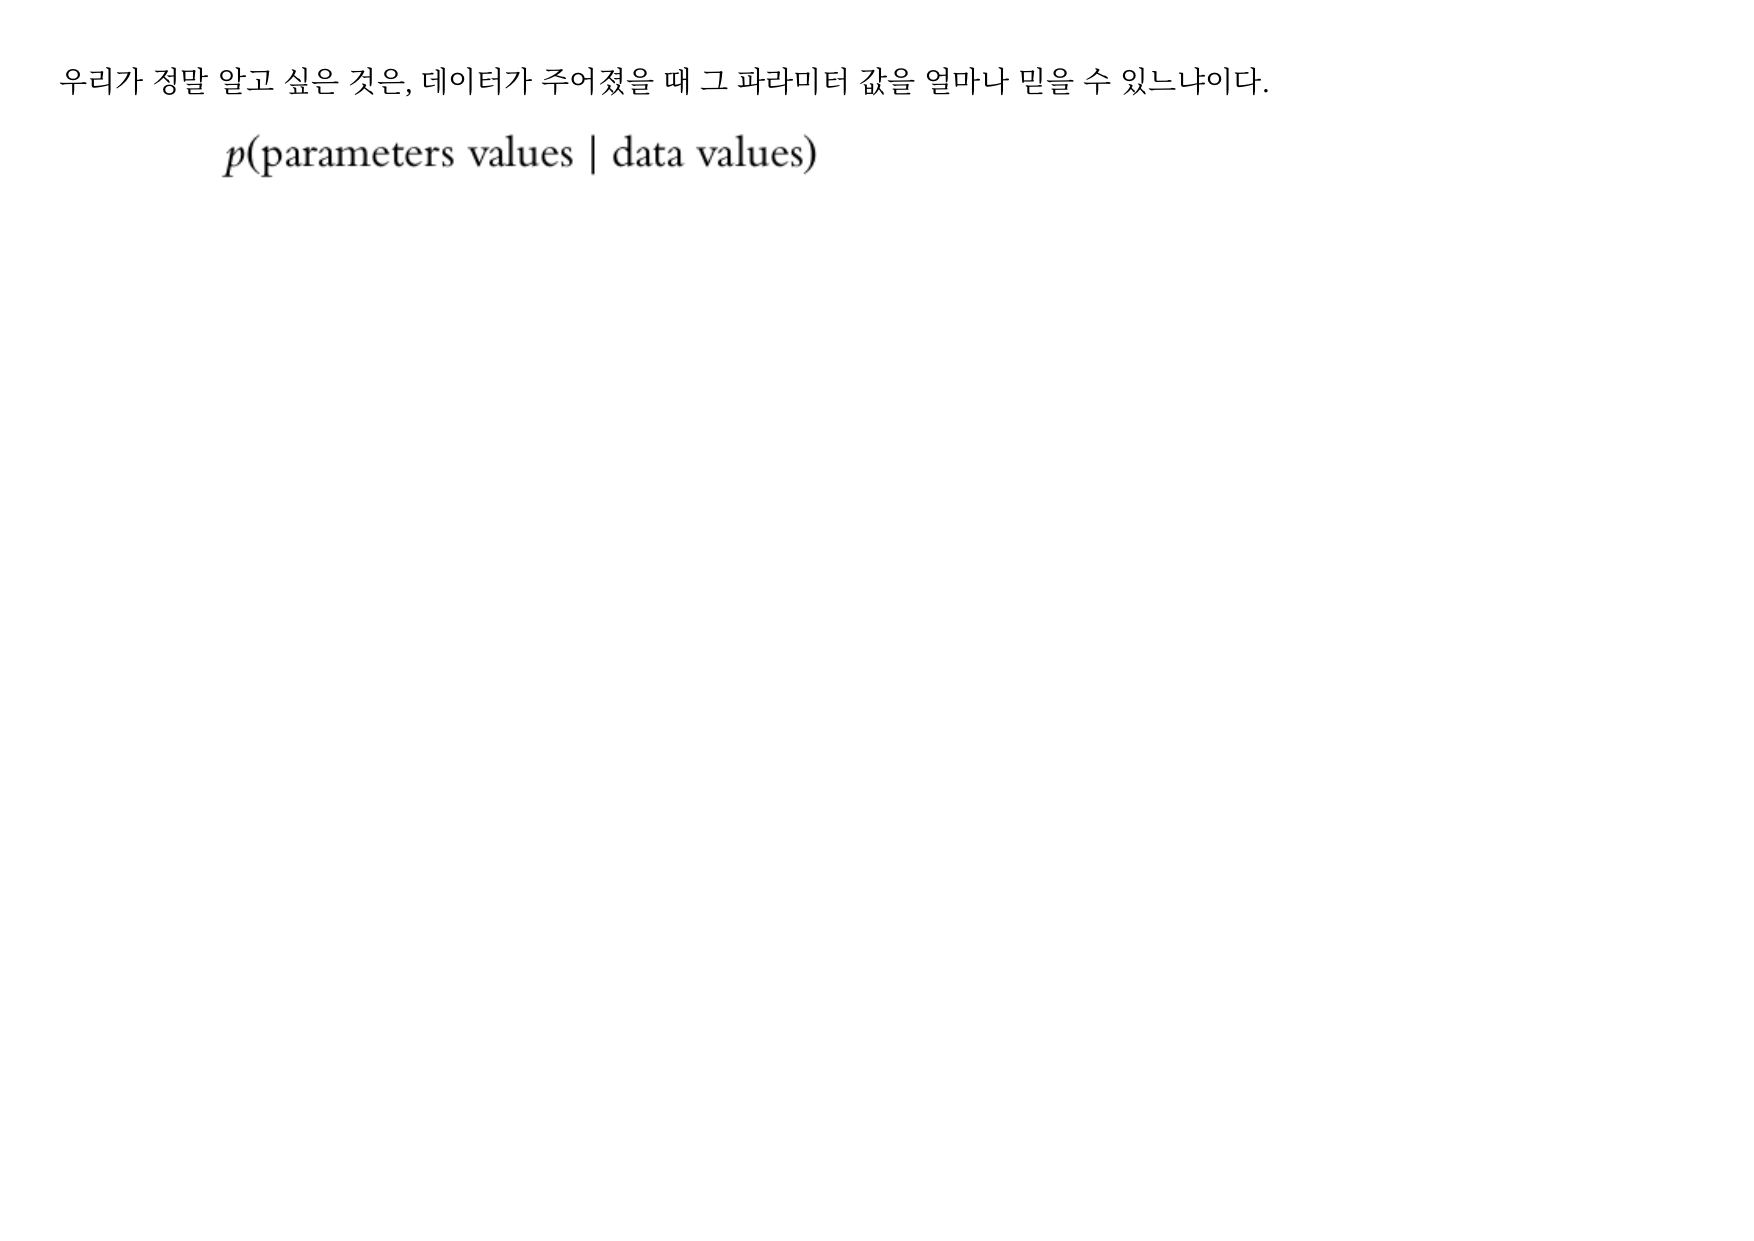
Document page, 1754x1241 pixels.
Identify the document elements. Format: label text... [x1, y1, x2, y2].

picture [205, 126, 830, 198]
text 우리가 정말 알고 싶은 것은, 데이터가 주어졌을 때 그 파라미터 값을 얼마나 믿을 수 있느냐이다. [59, 59, 1695, 101]
